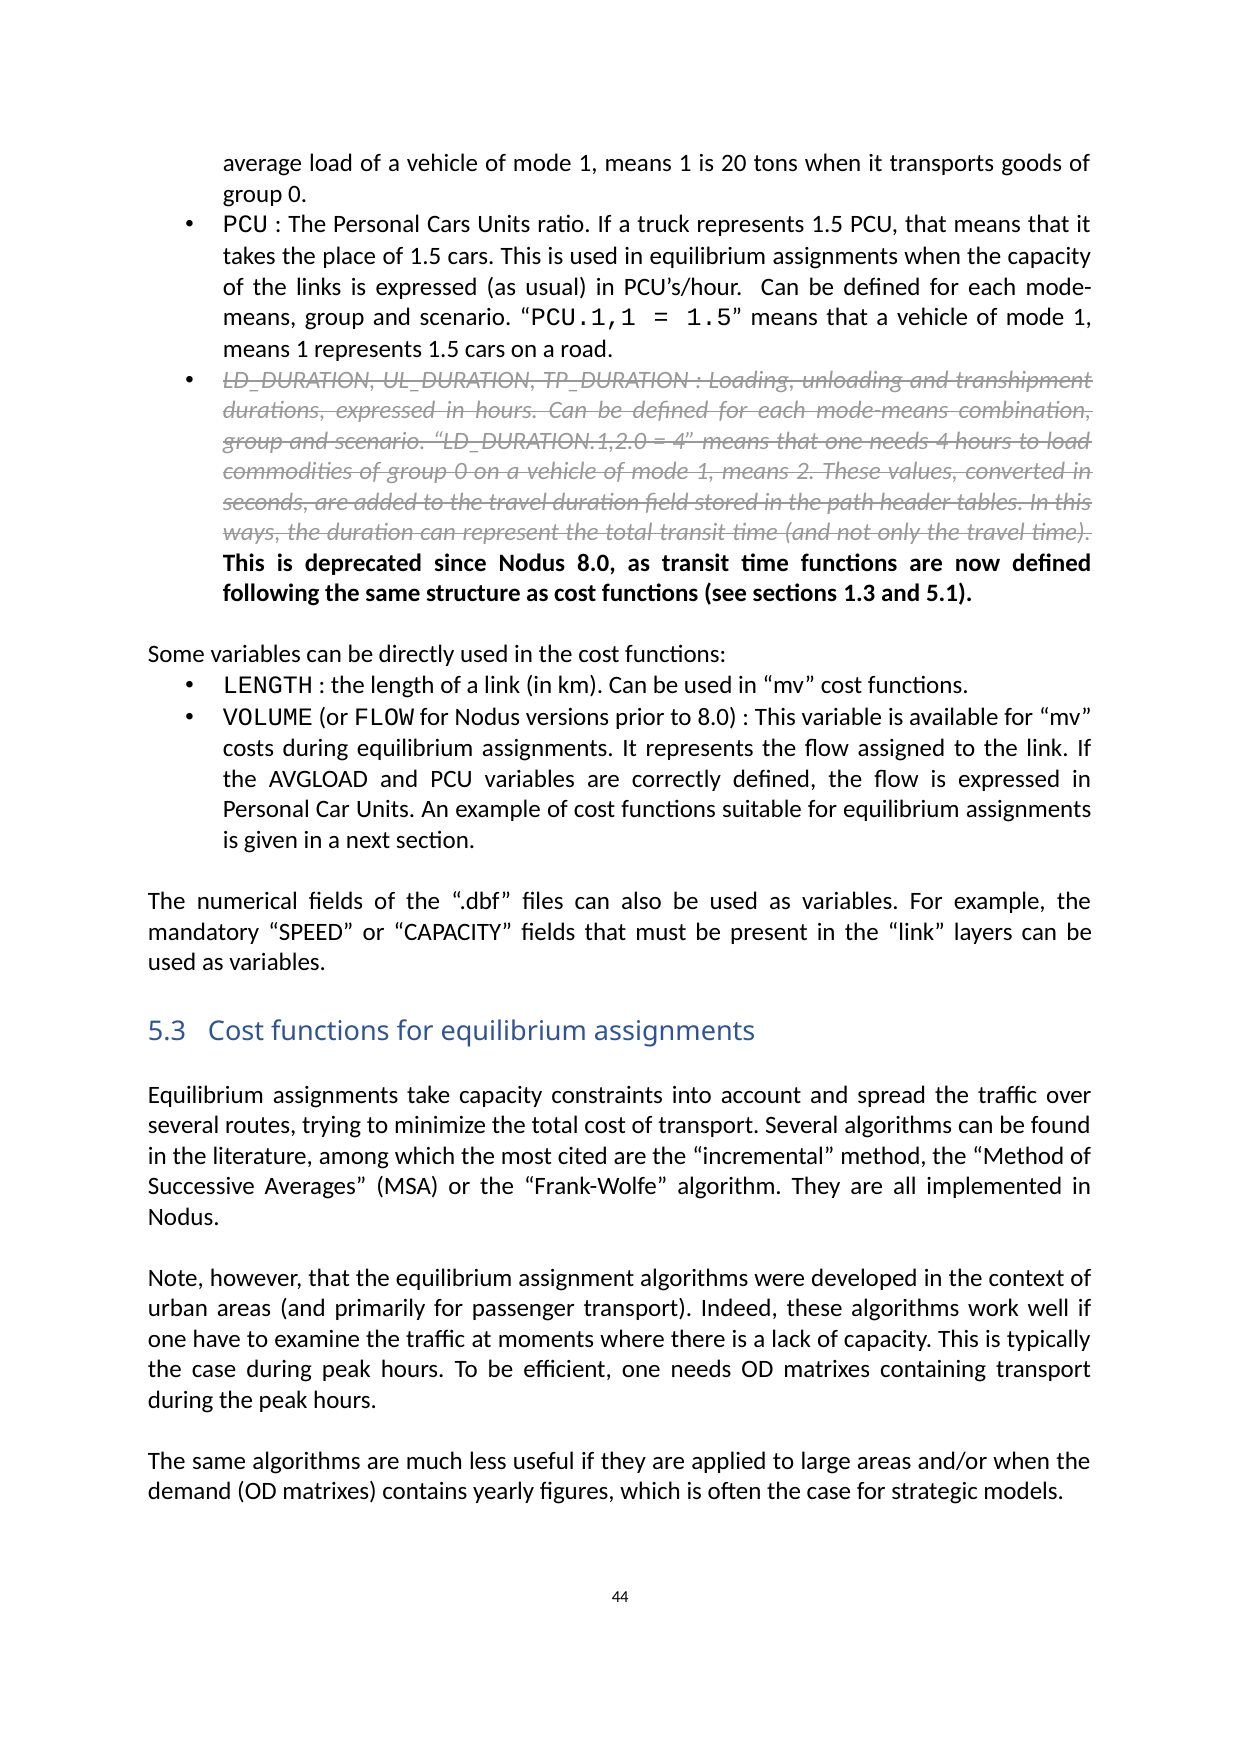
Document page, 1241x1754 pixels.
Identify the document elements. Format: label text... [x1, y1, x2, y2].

text Some variables can be directly used in the cost functions: [148, 638, 1093, 669]
subtitle Cost functions for equilibrium assignments [148, 1011, 1093, 1048]
list LENGTH : the length of a link (in km). Can be used in “mv” cost functions. [185, 669, 1093, 701]
list LD_DURATION, UL_DURATION, TP_DURATION : Loading, unloading and transhipment durations, expressed in hours. Can be defined for each mode-means combination, group and scenario. “LD_DURATION.1,2.0 = 4” means that one needs 4 hours to load commodities of group 0 on a vehicle of mode 1, means 2. These values, converted in seconds, are added to the travel duration field stored in the path header tables. In this ways, the duration can represent the total transit time (and not only the travel time). This is deprecated since Nodus 8.0, as transit time functions are now defined following the same structure as cost functions (see sections 1.3 and 5.1). [185, 364, 1093, 608]
list average load of a vehicle of mode 1, means 1 is 20 tons when it transports goods of group 0. [185, 148, 1093, 209]
list VOLUME (or FLOW for Nodus versions prior to 8.0) : This variable is available for “mv” costs during equilibrium assignments. It represents the flow assigned to the link. If the AVGLOAD and PCU variables are correctly defined, the flow is expressed in Personal Car Units. An example of cost functions suitable for equilibrium assignments is given in a next section. [185, 701, 1093, 854]
text The same algorithms are much less useful if they are applied to large areas and/or when the demand (OD matrixes) contains yearly figures, which is often the case for strategic models. [148, 1445, 1093, 1506]
text The numerical fields of the “.dbf” files can also be used as variables. For example, the mandatory “SPEED” or “CAPACITY” fields that must be present in the “link” layers can be used as variables. [148, 885, 1093, 977]
text Equilibrium assignments take capacity constraints into account and spread the traffic over several routes, trying to minimize the total cost of transport. Several algorithms can be found in the literature, among which the most cited are the “incremental” method, the “Method of Successive Averages” (MSA) or the “Frank-Wolfe” algorithm. They are all implemented in Nodus. [148, 1079, 1093, 1231]
text Note, however, that the equilibrium assignment algorithms were developed in the context of urban areas (and primarily for passenger transport). Indeed, these algorithms work well if one have to examine the traffic at moments where there is a lack of capacity. This is typically the case during peak hours. To be efficient, one needs OD matrixes containing transport during the peak hours. [148, 1262, 1093, 1414]
list PCU : The Personal Cars Units ratio. If a truck represents 1.5 PCU, that means that it takes the place of 1.5 cars. This is used in equilibrium assignments when the capacity of the links is expressed (as usual) in PCU’s/hour. Can be defined for each mode-means, group and scenario. “PCU.1,1 = 1.5” means that a vehicle of mode 1, means 1 represents 1.5 cars on a road. [185, 209, 1093, 364]
